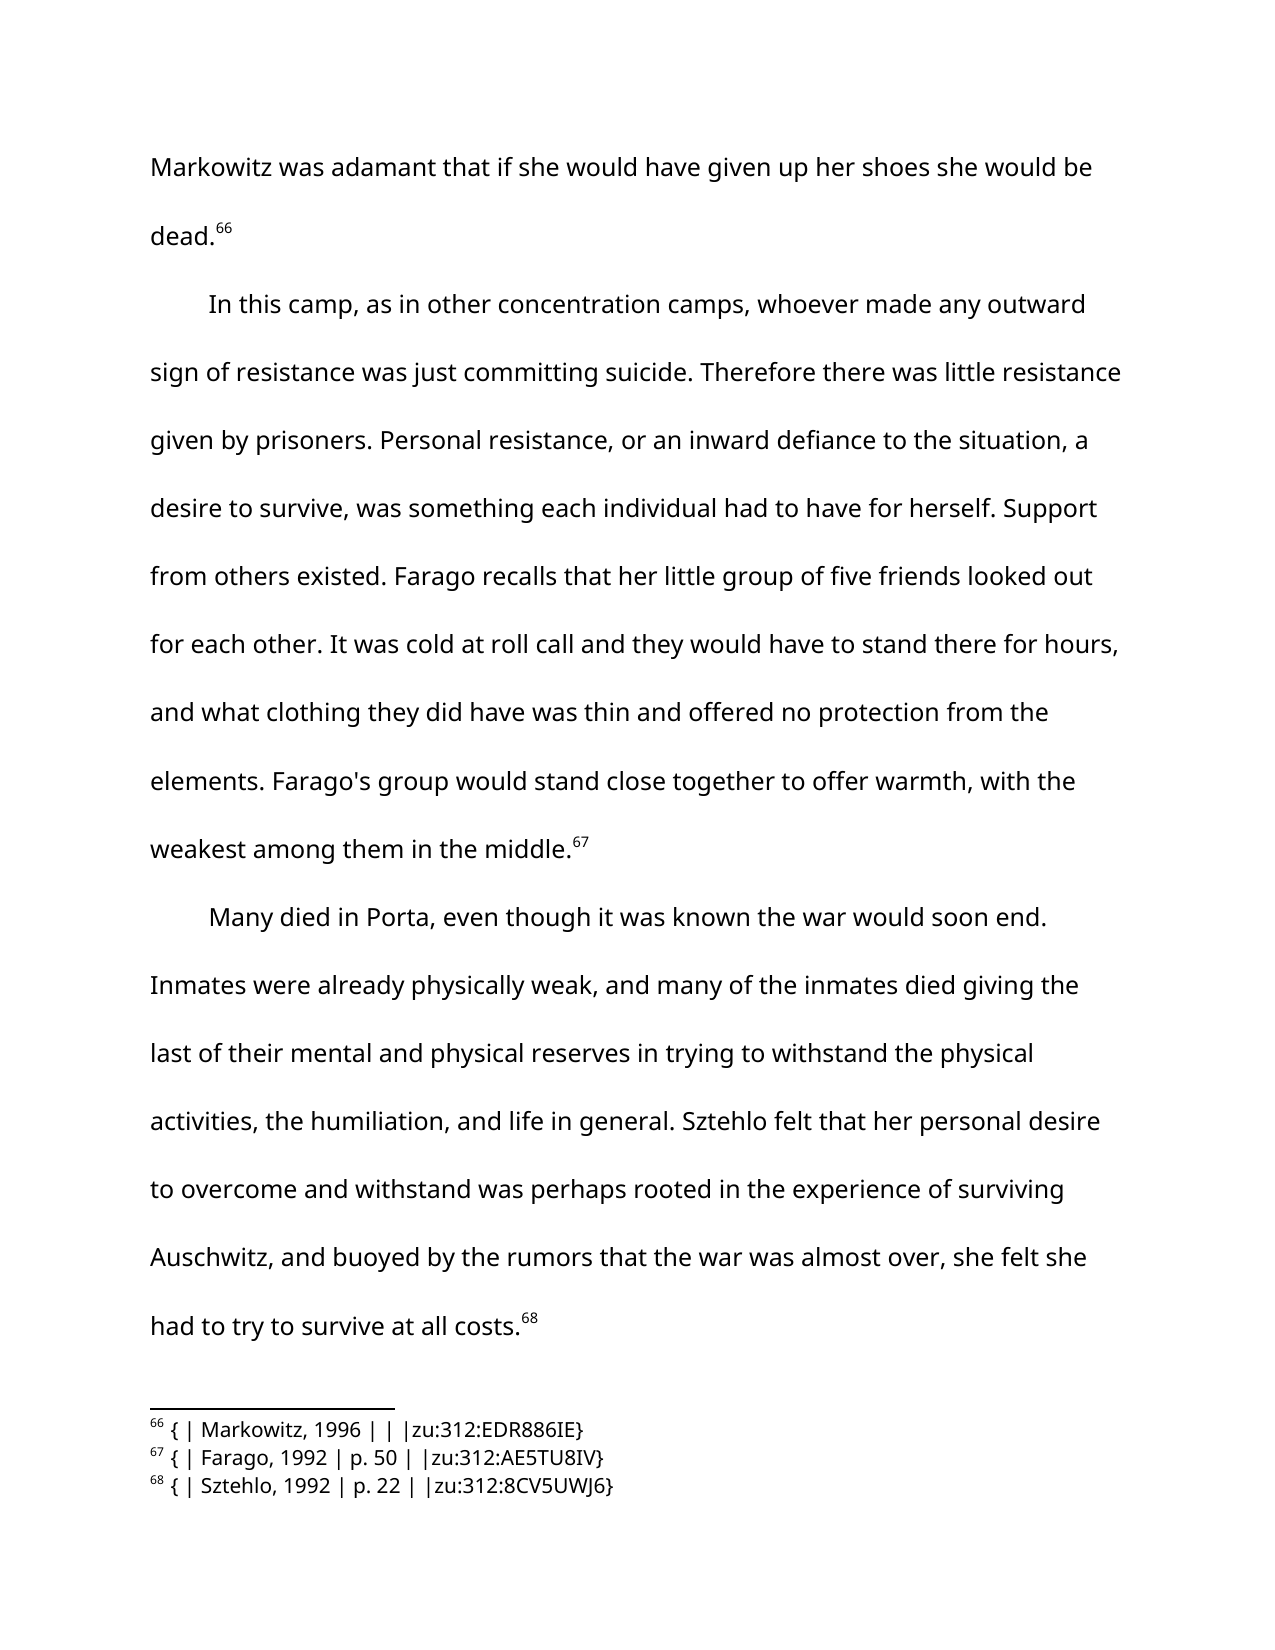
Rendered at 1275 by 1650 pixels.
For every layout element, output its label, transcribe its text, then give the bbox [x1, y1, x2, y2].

text { | Farago, 1992 | p. 50 | |zu:312:AE5TU8IV} [150, 1443, 1125, 1472]
text Many died in Porta, even though it was known the war would soon end. Inmates were already physically weak, and many of the inmates died giving the last of their mental and physical reserves in trying to withstand the physical activities, the humiliation, and life in general. Sztehlo felt that her personal desire to overcome and withstand was perhaps rooted in the experience of surviving Auschwitz, and buoyed by the rumors that the war was almost over, she felt she had to try to survive at all costs. [150, 899, 1125, 1342]
text { | Sztehlo, 1992 | p. 22 | |zu:312:8CV5UWJ6} [150, 1472, 1125, 1500]
text In this camp, as in other concentration camps, whoever made any outward sign of resistance was just committing suicide. Therefore there was little resistance given by prisoners. Personal resistance, or an inward defiance to the situation, a desire to survive, was something each individual had to have for herself. Support from others existed. Farago recalls that her little group of five friends looked out for each other. It was cold at roll call and they would have to stand there for hours, and what clothing they did have was thin and offered no protection from the elements. Farago's group would stand close together to offer warmth, with the weakest among them in the middle. [150, 286, 1125, 865]
text { | Markowitz, 1996 | | |zu:312:EDR886IE} [150, 1415, 1125, 1443]
text Markowitz was adamant that if she would have given up her shoes she would be dead. [150, 150, 1125, 252]
